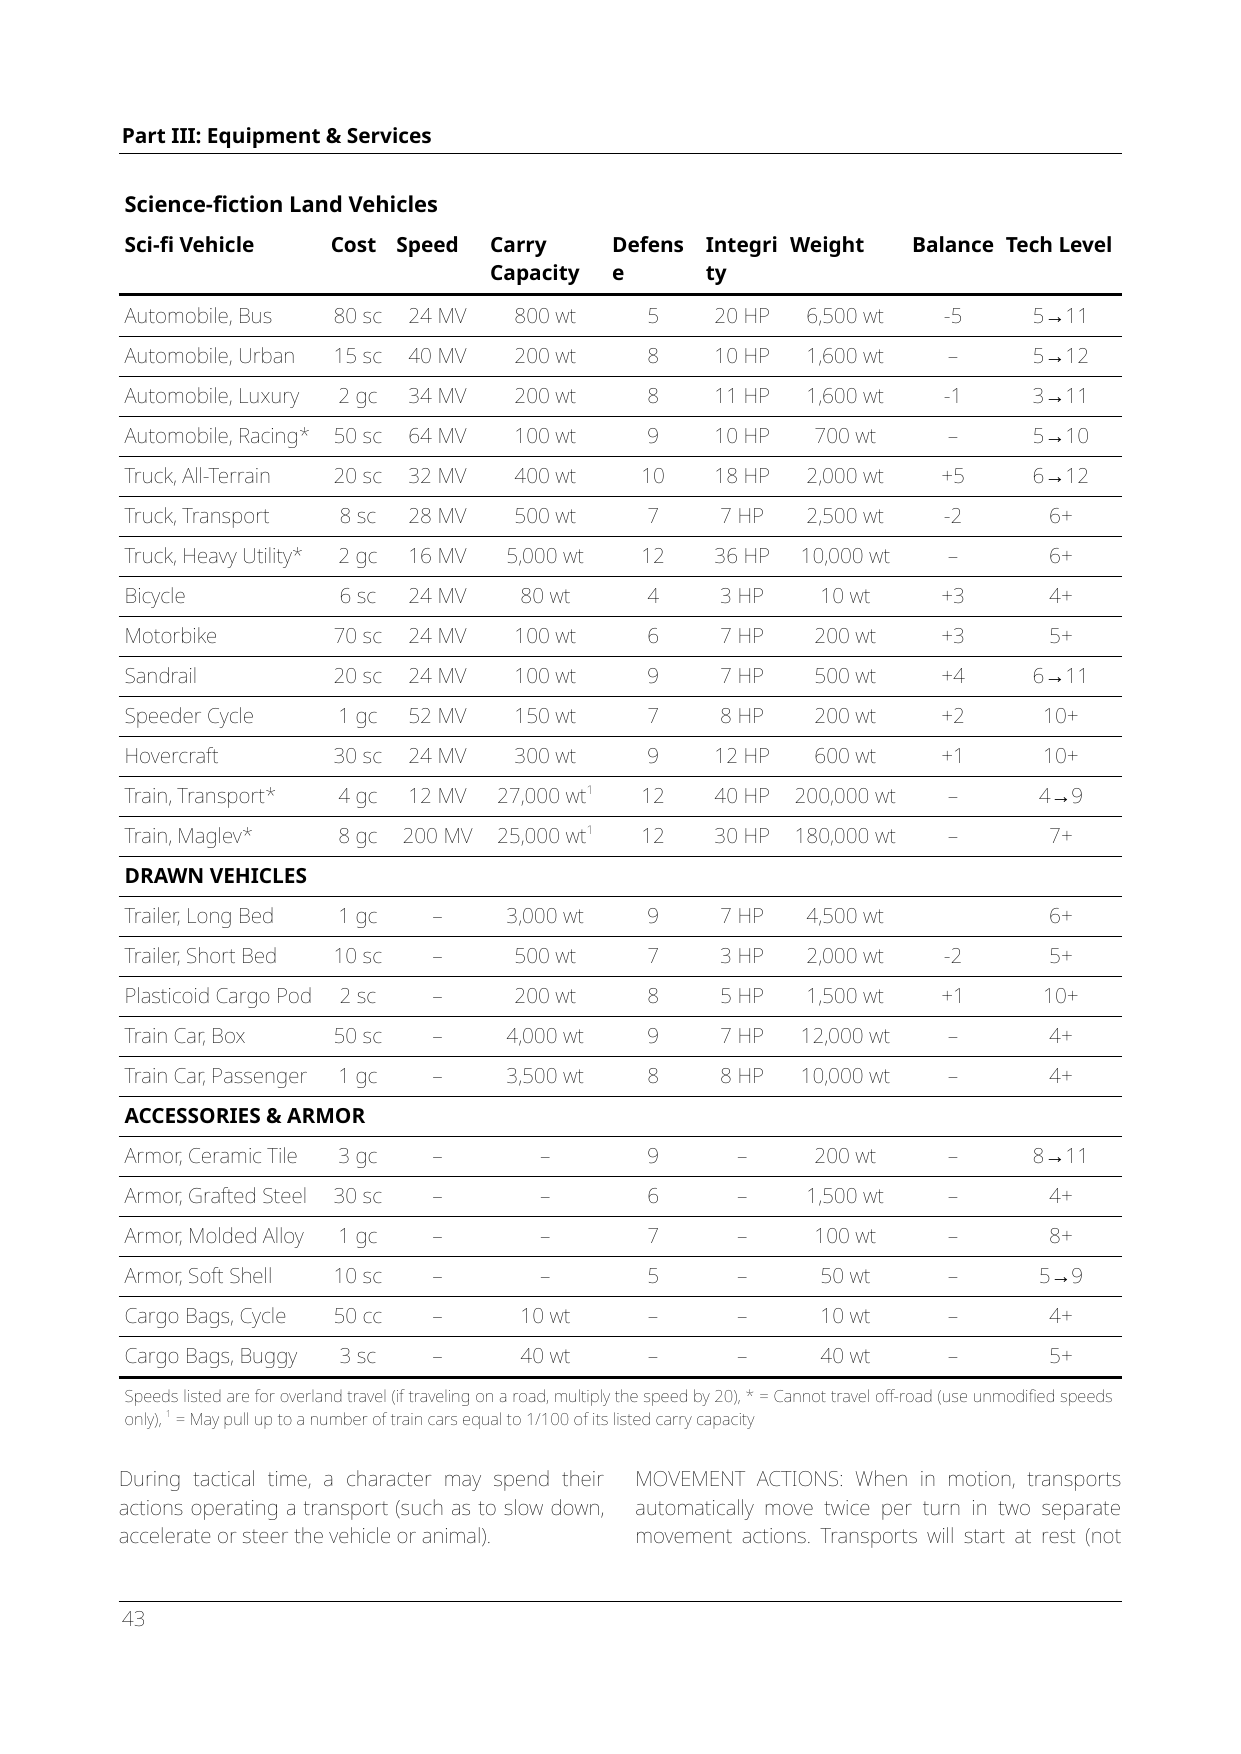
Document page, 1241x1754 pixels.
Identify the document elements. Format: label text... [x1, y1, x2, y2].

table_cell 12 HP [700, 737, 784, 776]
table_cell 10 wt [784, 1297, 906, 1336]
table_cell 6+ [1000, 897, 1122, 936]
table_cell 180,000 wt [784, 817, 906, 856]
table_cell Truck, Heavy Utility* [119, 537, 325, 576]
table_cell 100 wt [784, 1217, 906, 1256]
table_cell 30 sc [325, 737, 390, 776]
table_cell 6+ [1000, 497, 1122, 536]
table_cell – [906, 417, 1000, 456]
table_cell 34 MV [390, 377, 484, 416]
table_cell 4+ [1000, 1017, 1122, 1056]
table_cell 4 [606, 577, 700, 616]
table_cell 20 sc [325, 657, 390, 696]
table_cell – [390, 897, 484, 936]
table_cell 5+ [1000, 937, 1122, 976]
table_cell Train Car, Box [119, 1017, 325, 1056]
table_cell 10+ [1000, 737, 1122, 776]
table_cell 40 wt [484, 1337, 606, 1376]
table_cell Bicycle [119, 577, 325, 616]
table_cell 50 cc [325, 1297, 390, 1336]
table_cell – [906, 1337, 1000, 1376]
table_cell 3 sc [325, 1337, 390, 1376]
table_cell 15 sc [325, 337, 390, 376]
table_cell Trailer, Short Bed [119, 937, 325, 976]
table_cell 8 [606, 337, 700, 376]
table_cell 1 gc [325, 897, 390, 936]
table_cell 2,000 wt [784, 457, 906, 496]
table_cell 100 wt [484, 617, 606, 656]
table_cell 50 sc [325, 1017, 390, 1056]
table_cell 5+ [1000, 617, 1122, 656]
table_cell Cargo Bags, Buggy [119, 1337, 325, 1376]
table_cell – [390, 1257, 484, 1296]
table_cell 100 wt [484, 417, 606, 456]
table_cell 200 MV [390, 817, 484, 856]
table_cell +1 [906, 737, 1000, 776]
table_cell – [906, 1057, 1000, 1096]
table_cell – [906, 777, 1000, 816]
table_cell 7 HP [700, 617, 784, 656]
table_cell 70 sc [325, 617, 390, 656]
table_cell Train Car, Passenger [119, 1057, 325, 1096]
table_cell Sci-fi Vehicle [119, 224, 325, 293]
table_cell 30 sc [325, 1177, 390, 1216]
table_cell 40 wt [784, 1337, 906, 1376]
table_cell – [906, 817, 1000, 856]
table_cell 8 HP [700, 1057, 784, 1096]
table_cell Sandrail [119, 657, 325, 696]
table_cell 7 HP [700, 497, 784, 536]
table_cell 3 HP [700, 577, 784, 616]
table_cell – [484, 1217, 606, 1256]
table_cell 40 HP [700, 777, 784, 816]
table_cell 200 wt [784, 697, 906, 736]
table_cell Tech Level [1000, 224, 1122, 293]
table_cell Plasticoid Cargo Pod [119, 977, 325, 1016]
table_cell – [484, 1257, 606, 1296]
table_cell 5 [606, 1257, 700, 1296]
table_cell Cost [325, 224, 390, 293]
table_cell – [700, 1337, 784, 1376]
table_cell – [390, 1137, 484, 1176]
table_cell 52 MV [390, 697, 484, 736]
table_cell +5 [906, 457, 1000, 496]
table_cell 8 [606, 377, 700, 416]
table_cell Train, Maglev* [119, 817, 325, 856]
table_cell 9 [606, 657, 700, 696]
table_cell 40 MV [390, 337, 484, 376]
table_cell 7 [606, 1217, 700, 1256]
table_cell +3 [906, 577, 1000, 616]
table_cell 5 HP [700, 977, 784, 1016]
table_cell 200 wt [484, 977, 606, 1016]
table_cell 12 [606, 777, 700, 816]
table_cell 8 [606, 977, 700, 1016]
text During tactical time, a character may spend their actions operating a transport (such as to slow down, accelerate or steer the vehicle or animal). [118, 1464, 605, 1549]
table_cell 20 HP [700, 296, 784, 336]
table_cell – [390, 1017, 484, 1056]
table_cell – [390, 1177, 484, 1216]
table_cell 100 wt [484, 657, 606, 696]
table_cell DRAWN VEHICLES [119, 857, 1122, 896]
table_cell Speeder Cycle [119, 697, 325, 736]
table_cell Cargo Bags, Cycle [119, 1297, 325, 1336]
table_cell – [906, 337, 1000, 376]
table_cell 7 [606, 497, 700, 536]
table_cell – [606, 1337, 700, 1376]
table_cell 25,000 wt1 [484, 817, 606, 856]
table_cell 6→11 [1000, 657, 1122, 696]
table_cell Hovercraft [119, 737, 325, 776]
table_cell 4+ [1000, 1297, 1122, 1336]
table_cell – [700, 1297, 784, 1336]
table_cell 2 gc [325, 537, 390, 576]
table_cell +1 [906, 977, 1000, 1016]
table_cell Speeds listed are for overland travel (if traveling on a road, multiply the speed by 20), * = Cannot travel off-road (use unmodified speeds only), 1 = May pull up to a number of train cars equal to 1/100 of its listed carry capacity [119, 1379, 1122, 1436]
table_cell 8 gc [325, 817, 390, 856]
text MOVEMENT ACTIONS: When in motion, transports automatically move twice per turn in two separate movement actions. Transports will start at rest (not [635, 1464, 1122, 1549]
table_cell 500 wt [784, 657, 906, 696]
table_cell 8 [606, 1057, 700, 1096]
table_cell 150 wt [484, 697, 606, 736]
table_cell Armor, Soft Shell [119, 1257, 325, 1296]
table_cell 3 HP [700, 937, 784, 976]
table_cell 4+ [1000, 1057, 1122, 1096]
table_cell 8 sc [325, 497, 390, 536]
table_cell 20 sc [325, 457, 390, 496]
table_cell 24 MV [390, 296, 484, 336]
table_cell 10,000 wt [784, 1057, 906, 1096]
table_cell 10+ [1000, 697, 1122, 736]
table_cell +2 [906, 697, 1000, 736]
table_cell 24 MV [390, 617, 484, 656]
table_cell 80 sc [325, 296, 390, 336]
table_cell 4+ [1000, 1177, 1122, 1216]
table_cell 5→10 [1000, 417, 1122, 456]
table_cell 9 [606, 897, 700, 936]
table_cell 64 MV [390, 417, 484, 456]
table_cell 1 gc [325, 1217, 390, 1256]
table_cell 1,500 wt [784, 977, 906, 1016]
table_cell ACCESSORIES & ARMOR [119, 1097, 1122, 1136]
table_cell 200 wt [484, 337, 606, 376]
table_cell 1,600 wt [784, 337, 906, 376]
table_cell Motorbike [119, 617, 325, 656]
table_cell 7 HP [700, 1017, 784, 1056]
table_cell 7 [606, 697, 700, 736]
table_cell 24 MV [390, 577, 484, 616]
table_cell 24 MV [390, 737, 484, 776]
table_cell 800 wt [484, 296, 606, 336]
table_cell Trailer, Long Bed [119, 897, 325, 936]
table_cell 200 wt [784, 1137, 906, 1176]
table_cell 8 HP [700, 697, 784, 736]
table_cell – [390, 1337, 484, 1376]
table_cell 8+ [1000, 1217, 1122, 1256]
table_cell 2 sc [325, 977, 390, 1016]
table_cell 300 wt [484, 737, 606, 776]
table_cell 600 wt [784, 737, 906, 776]
table_cell – [906, 1217, 1000, 1256]
table_cell 6 sc [325, 577, 390, 616]
table_cell – [700, 1137, 784, 1176]
table_cell Armor, Molded Alloy [119, 1217, 325, 1256]
table_cell 8→11 [1000, 1137, 1122, 1176]
table_cell – [390, 1217, 484, 1256]
table_cell 12 MV [390, 777, 484, 816]
table_cell Truck, Transport [119, 497, 325, 536]
table_cell – [390, 977, 484, 1016]
table_cell 1 gc [325, 697, 390, 736]
table_cell 24 MV [390, 657, 484, 696]
table_cell – [390, 1297, 484, 1336]
table_cell 5→12 [1000, 337, 1122, 376]
table_cell Weight [784, 224, 906, 293]
table_cell 4,500 wt [784, 897, 906, 936]
table_cell 10 HP [700, 417, 784, 456]
table_cell Train, Transport* [119, 777, 325, 816]
table_cell Armor, Ceramic Tile [119, 1137, 325, 1176]
table_cell 12,000 wt [784, 1017, 906, 1056]
table_cell 5→9 [1000, 1257, 1122, 1296]
table_cell 12 [606, 537, 700, 576]
table_cell 10 [606, 457, 700, 496]
table_cell – [606, 1297, 700, 1336]
table_cell 6,500 wt [784, 296, 906, 336]
table_cell – [700, 1217, 784, 1256]
table_cell 6 [606, 1177, 700, 1216]
table_cell 4+ [1000, 577, 1122, 616]
table_cell 400 wt [484, 457, 606, 496]
table_cell -2 [906, 497, 1000, 536]
table_cell Armor, Grafted Steel [119, 1177, 325, 1216]
table_cell -2 [906, 937, 1000, 976]
table_cell 16 MV [390, 537, 484, 576]
table_cell 2,000 wt [784, 937, 906, 976]
table_cell 500 wt [484, 937, 606, 976]
table_cell 7 HP [700, 657, 784, 696]
table_cell Truck, All-Terrain [119, 457, 325, 496]
table_cell 5 [606, 296, 700, 336]
table_cell [906, 897, 1000, 936]
table_cell -1 [906, 377, 1000, 416]
table_cell Integrity [700, 224, 784, 293]
table_cell 50 wt [784, 1257, 906, 1296]
table_cell 6+ [1000, 537, 1122, 576]
table_cell 10+ [1000, 977, 1122, 1016]
table_cell 4,000 wt [484, 1017, 606, 1056]
table_cell – [906, 1137, 1000, 1176]
table_cell 4 gc [325, 777, 390, 816]
table_cell 6→12 [1000, 457, 1122, 496]
table_cell 10 sc [325, 937, 390, 976]
table_cell – [906, 1017, 1000, 1056]
table_cell 80 wt [484, 577, 606, 616]
table_cell 200 wt [784, 617, 906, 656]
table_cell Carry Capacity [484, 224, 606, 293]
table_cell 3,000 wt [484, 897, 606, 936]
table_cell +4 [906, 657, 1000, 696]
table_cell Automobile, Luxury [119, 377, 325, 416]
table_cell 11 HP [700, 377, 784, 416]
table_cell 2,500 wt [784, 497, 906, 536]
table_cell 4→9 [1000, 777, 1122, 816]
table_cell 10 HP [700, 337, 784, 376]
table_cell 36 HP [700, 537, 784, 576]
table_cell – [906, 1257, 1000, 1296]
table_cell Defense [606, 224, 700, 293]
table_cell 27,000 wt1 [484, 777, 606, 816]
table_cell – [906, 537, 1000, 576]
table_header Science-fiction Land Vehicles [119, 183, 1122, 224]
table_cell 9 [606, 1137, 700, 1176]
table_cell 3,500 wt [484, 1057, 606, 1096]
table_cell 5,000 wt [484, 537, 606, 576]
table_cell – [484, 1137, 606, 1176]
table_cell – [700, 1177, 784, 1216]
table_cell 10 wt [784, 577, 906, 616]
table_cell 1 gc [325, 1057, 390, 1096]
table_cell 28 MV [390, 497, 484, 536]
table_cell 30 HP [700, 817, 784, 856]
table_cell 7 [606, 937, 700, 976]
table_cell 200,000 wt [784, 777, 906, 816]
table_cell 10 wt [484, 1297, 606, 1336]
table_cell 7+ [1000, 817, 1122, 856]
table_cell 10,000 wt [784, 537, 906, 576]
table_cell -5 [906, 296, 1000, 336]
table_cell – [390, 1057, 484, 1096]
table_cell 5+ [1000, 1337, 1122, 1376]
table_cell – [484, 1177, 606, 1216]
table_cell Balance [906, 224, 1000, 293]
table_cell – [390, 937, 484, 976]
table_cell 5→11 [1000, 296, 1122, 336]
table_cell 9 [606, 737, 700, 776]
table_cell 3 gc [325, 1137, 390, 1176]
table_cell 7 HP [700, 897, 784, 936]
table_cell 9 [606, 1017, 700, 1056]
table_cell +3 [906, 617, 1000, 656]
table_cell Automobile, Urban [119, 337, 325, 376]
table_cell 500 wt [484, 497, 606, 536]
table_cell Automobile, Racing* [119, 417, 325, 456]
table_cell – [700, 1257, 784, 1296]
table_cell 12 [606, 817, 700, 856]
table_cell Automobile, Bus [119, 296, 325, 336]
table_cell – [906, 1297, 1000, 1336]
table_cell 3→11 [1000, 377, 1122, 416]
table_cell 1,500 wt [784, 1177, 906, 1216]
table_cell 32 MV [390, 457, 484, 496]
table_cell 10 sc [325, 1257, 390, 1296]
table_cell 1,600 wt [784, 377, 906, 416]
table_cell – [906, 1177, 1000, 1216]
table_cell 9 [606, 417, 700, 456]
table_cell 50 sc [325, 417, 390, 456]
table_cell Speed [390, 224, 484, 293]
table_cell 700 wt [784, 417, 906, 456]
table_cell 6 [606, 617, 700, 656]
table_cell 200 wt [484, 377, 606, 416]
table_cell 18 HP [700, 457, 784, 496]
table_cell 2 gc [325, 377, 390, 416]
